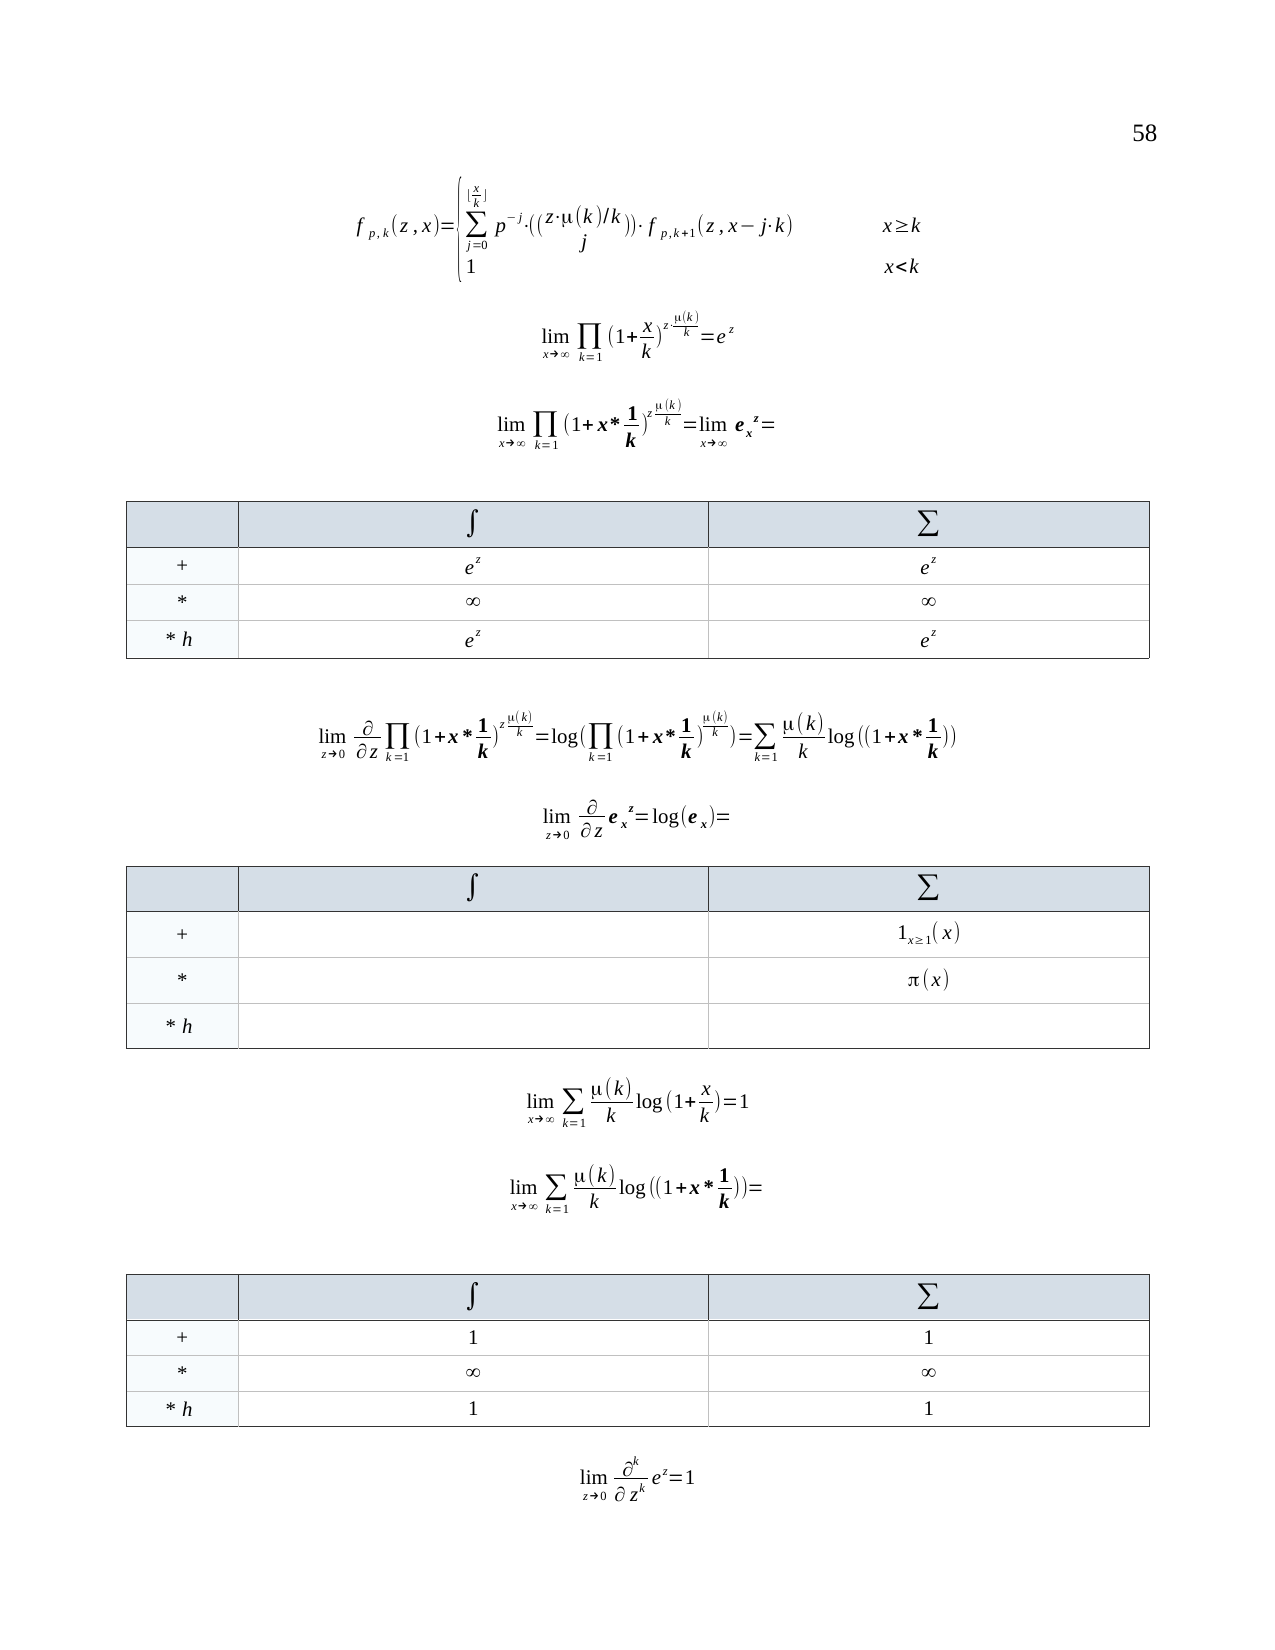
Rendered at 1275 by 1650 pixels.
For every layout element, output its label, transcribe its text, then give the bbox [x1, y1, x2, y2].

table_cell [709, 585, 1149, 620]
table_cell [709, 548, 1149, 584]
table_header [709, 867, 1149, 911]
table_cell + [127, 548, 238, 584]
table_cell + [127, 1321, 238, 1355]
table_cell + [127, 912, 238, 957]
table_header [239, 502, 708, 547]
table_cell [709, 621, 1149, 657]
table_cell [239, 585, 708, 620]
table_cell * [127, 958, 238, 1003]
table_cell [709, 958, 1149, 1003]
table_header [127, 502, 238, 547]
table_cell [709, 1392, 1149, 1426]
table_cell [239, 1356, 708, 1391]
table_cell * [127, 1004, 238, 1048]
table_cell [709, 1321, 1149, 1355]
table_header [239, 1275, 708, 1319]
table_header [127, 1275, 238, 1319]
table_cell * [127, 1392, 238, 1426]
table_header [709, 1275, 1149, 1319]
table_cell [239, 958, 708, 1003]
table_cell * [127, 621, 238, 657]
table_cell [239, 912, 708, 957]
table_cell * [127, 585, 238, 620]
table_cell [239, 548, 708, 584]
table_cell [239, 1004, 708, 1048]
table_cell * [127, 1356, 238, 1391]
table_cell [709, 1004, 1149, 1048]
table_cell [709, 912, 1149, 957]
table_cell [709, 1356, 1149, 1391]
table_header [709, 502, 1149, 547]
table_cell [239, 1321, 708, 1355]
table_cell [239, 621, 708, 657]
table_header [239, 867, 708, 911]
table_cell [239, 1392, 708, 1426]
table_header [127, 867, 238, 911]
